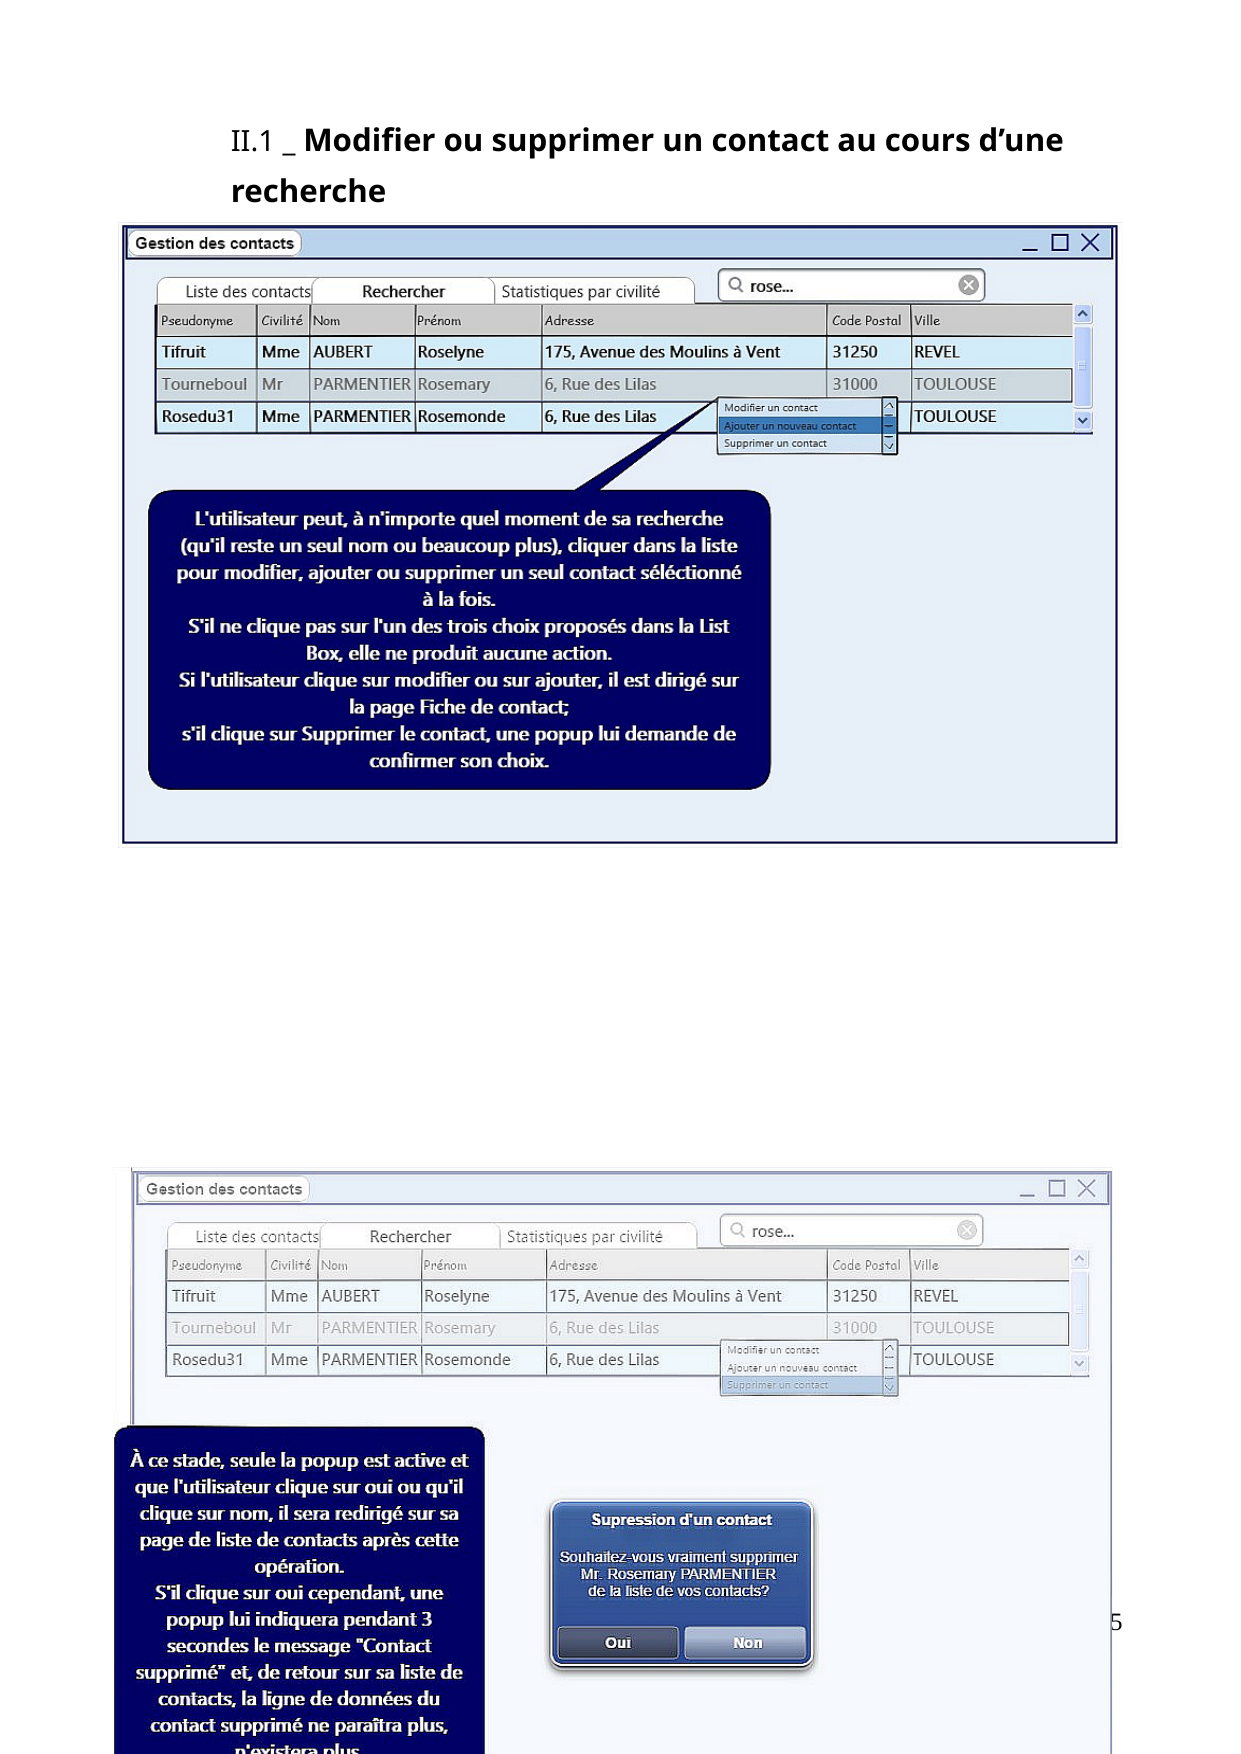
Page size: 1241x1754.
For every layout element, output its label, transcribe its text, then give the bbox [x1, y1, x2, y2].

picture [118, 222, 1123, 848]
subtitle II.1 _ Modifier ou supprimer un contact au cours d’une recherche [193, 118, 1122, 212]
picture [112, 1167, 1113, 1754]
